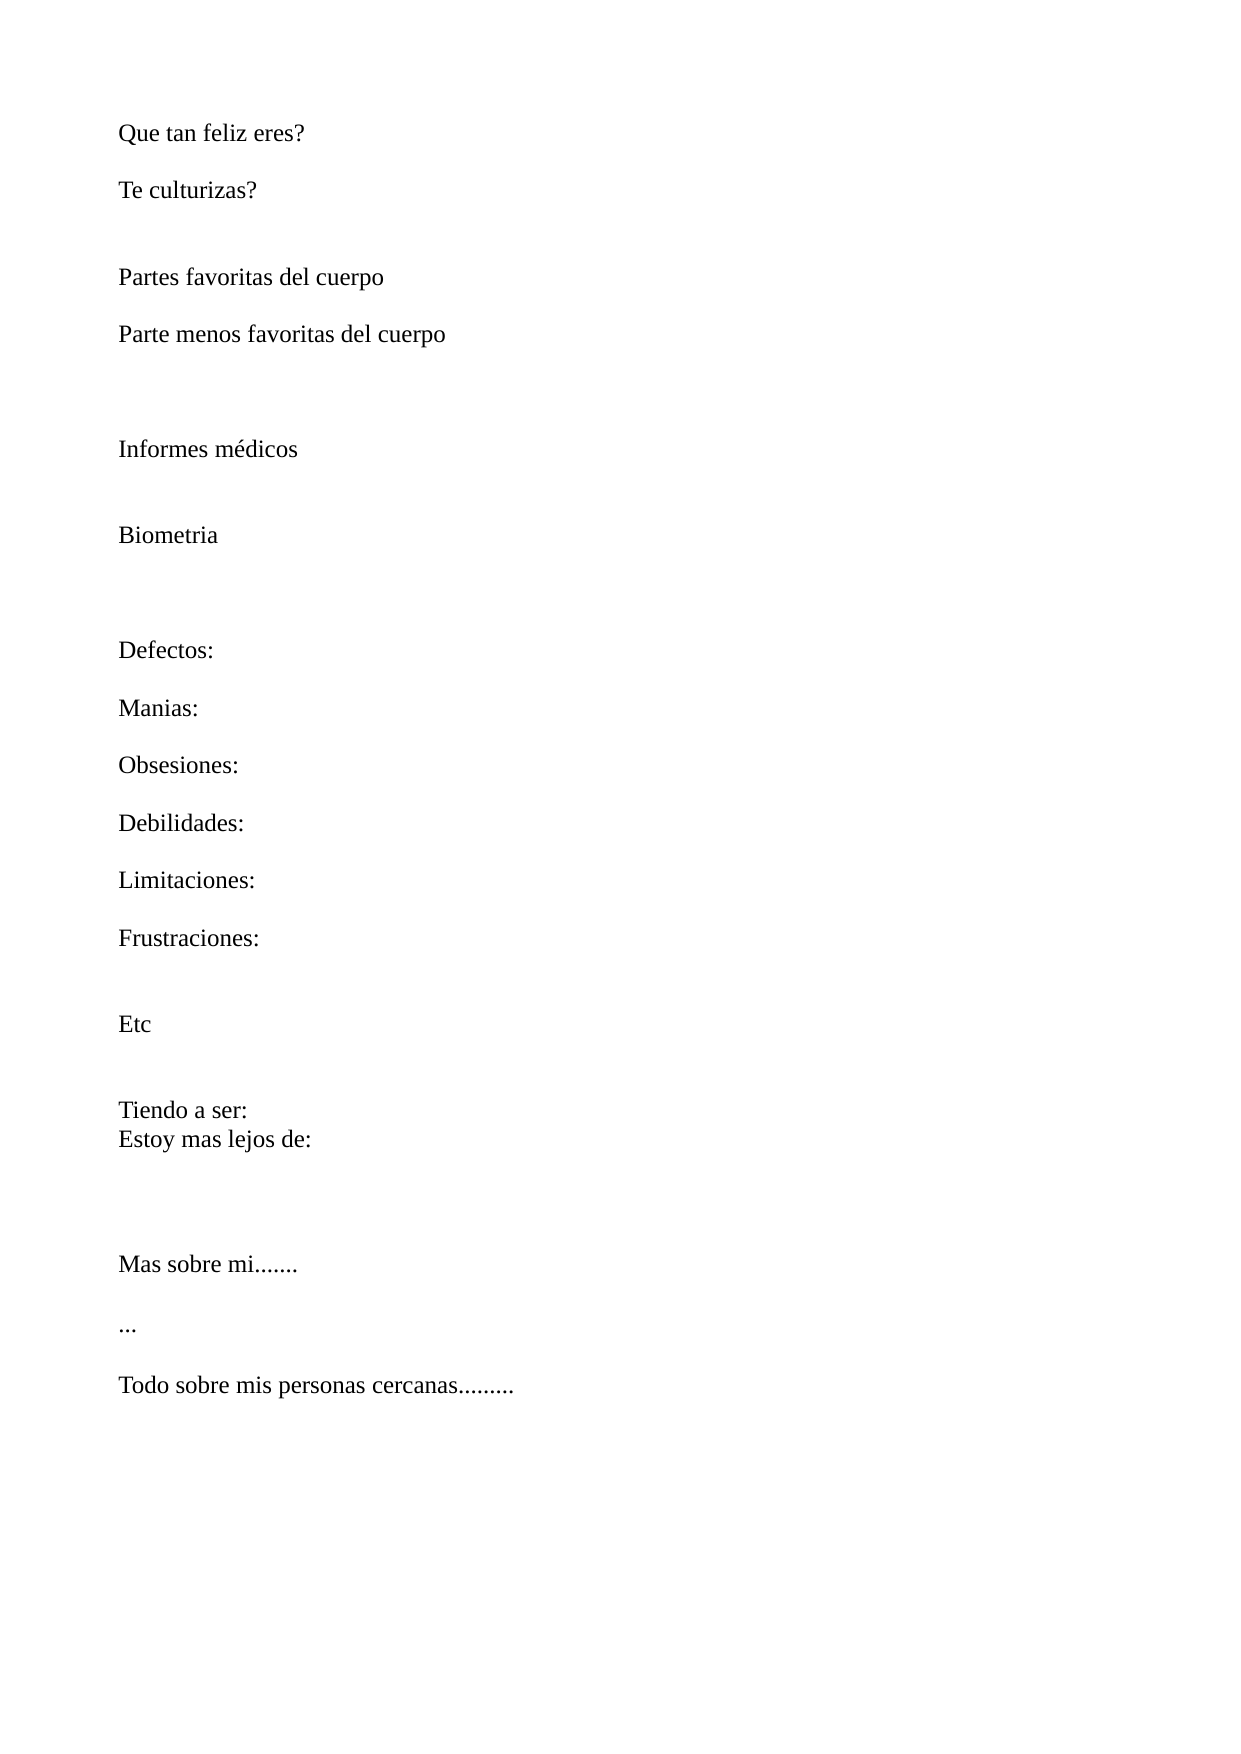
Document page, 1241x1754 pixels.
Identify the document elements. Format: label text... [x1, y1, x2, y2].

text Estoy mas lejos de: [118, 1124, 1122, 1153]
text Obsesiones: [118, 751, 1122, 779]
text Te culturizas? [118, 176, 1122, 204]
text Limitaciones: [118, 866, 1122, 894]
text Partes favoritas del cuerpo [118, 262, 1122, 291]
text Biometria [118, 521, 1122, 549]
text Debilidades: [118, 808, 1122, 837]
text Tiendo a ser: [118, 1096, 1122, 1124]
text Frustraciones: [118, 923, 1122, 952]
text Que tan feliz eres? [118, 118, 1122, 147]
text ... [118, 1303, 1122, 1338]
text Parte menos favoritas del cuerpo [118, 319, 1122, 348]
text Etc [118, 1009, 1122, 1038]
text Defectos: [118, 636, 1122, 664]
text Manias: [118, 693, 1122, 722]
text Todo sobre mis personas cercanas......... [118, 1363, 1122, 1398]
text Mas sobre mi....... [118, 1242, 1122, 1278]
text Informes médicos [118, 434, 1122, 463]
